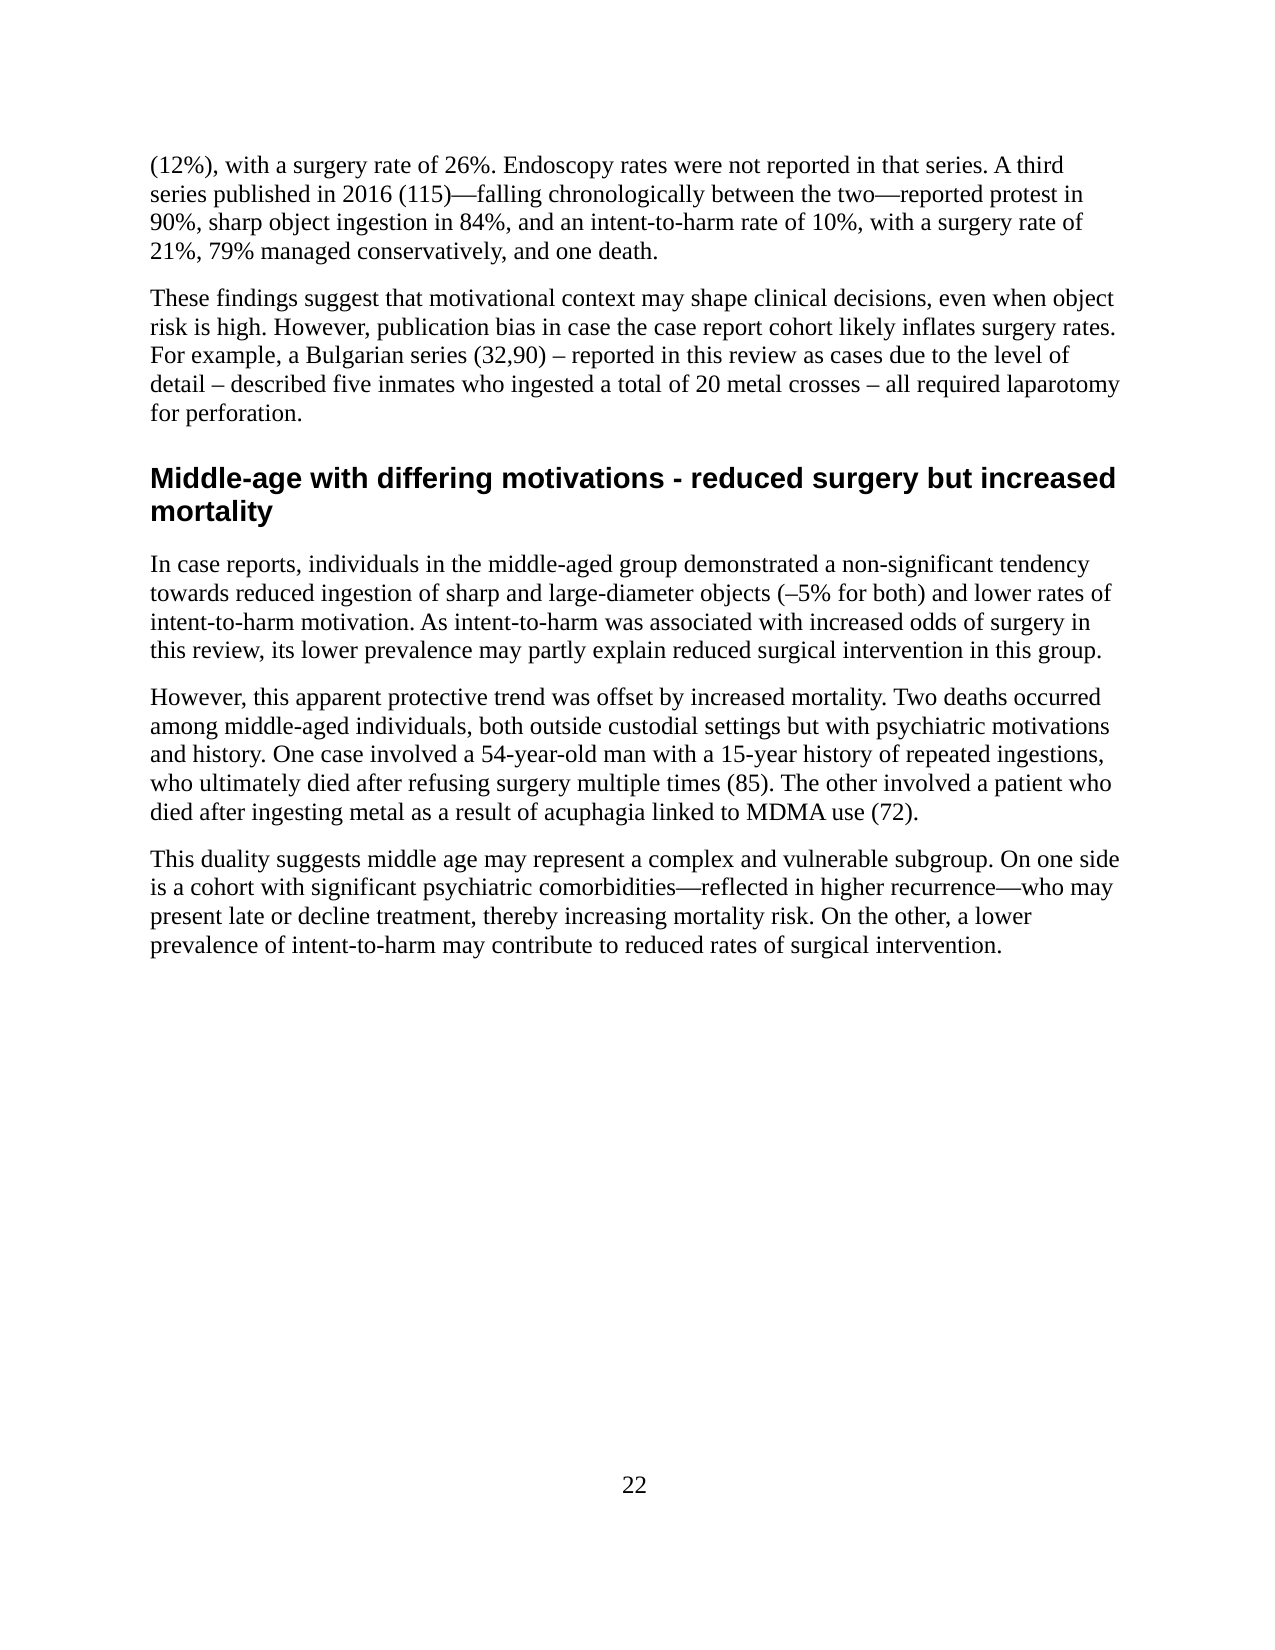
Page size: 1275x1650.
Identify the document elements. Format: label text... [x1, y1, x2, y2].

text These findings suggest that motivational context may shape clinical decisions, even when object risk is high. However, publication bias in case the case report cohort likely inflates surgery rates. For example, a Bulgarian series (32,90) – reported in this review as cases due to the level of detail – described five inmates who ingested a total of 20 metal crosses – all required laparotomy for perforation. [150, 283, 1125, 427]
text However, this apparent protective trend was offset by increased mortality. Two deaths occurred among middle-aged individuals, both outside custodial settings but with psychiatric motivations and history. One case involved a 54-year-old man with a 15-year history of repeated ingestions, who ultimately died after refusing surgery multiple times (85). The other involved a patient who died after ingesting metal as a result of acuphagia linked to MDMA use (72). [150, 682, 1125, 826]
subtitle Middle-age with differing motivations - reduced surgery but increased mortality [150, 461, 1125, 528]
text This duality suggests middle age may represent a complex and vulnerable subgroup. On one side is a cohort with significant psychiatric comorbidities—reflected in higher recurrence—who may present late or decline treatment, thereby increasing mortality risk. On the other, a lower prevalence of intent-to-harm may contribute to reduced rates of surgical intervention. [150, 844, 1125, 959]
text In case reports, individuals in the middle-aged group demonstrated a non-significant tendency towards reduced ingestion of sharp and large-diameter objects (–5% for both) and lower rates of intent-to-harm motivation. As intent-to-harm was associated with increased odds of surgery in this review, its lower prevalence may partly explain reduced surgical intervention in this group. [150, 549, 1125, 664]
text (12%), with a surgery rate of 26%. Endoscopy rates were not reported in that series. A third series published in 2016 (115)—falling chronologically between the two—reported protest in 90%, sharp object ingestion in 84%, and an intent-to-harm rate of 10%, with a surgery rate of 21%, 79% managed conservatively, and one death. [150, 150, 1125, 265]
